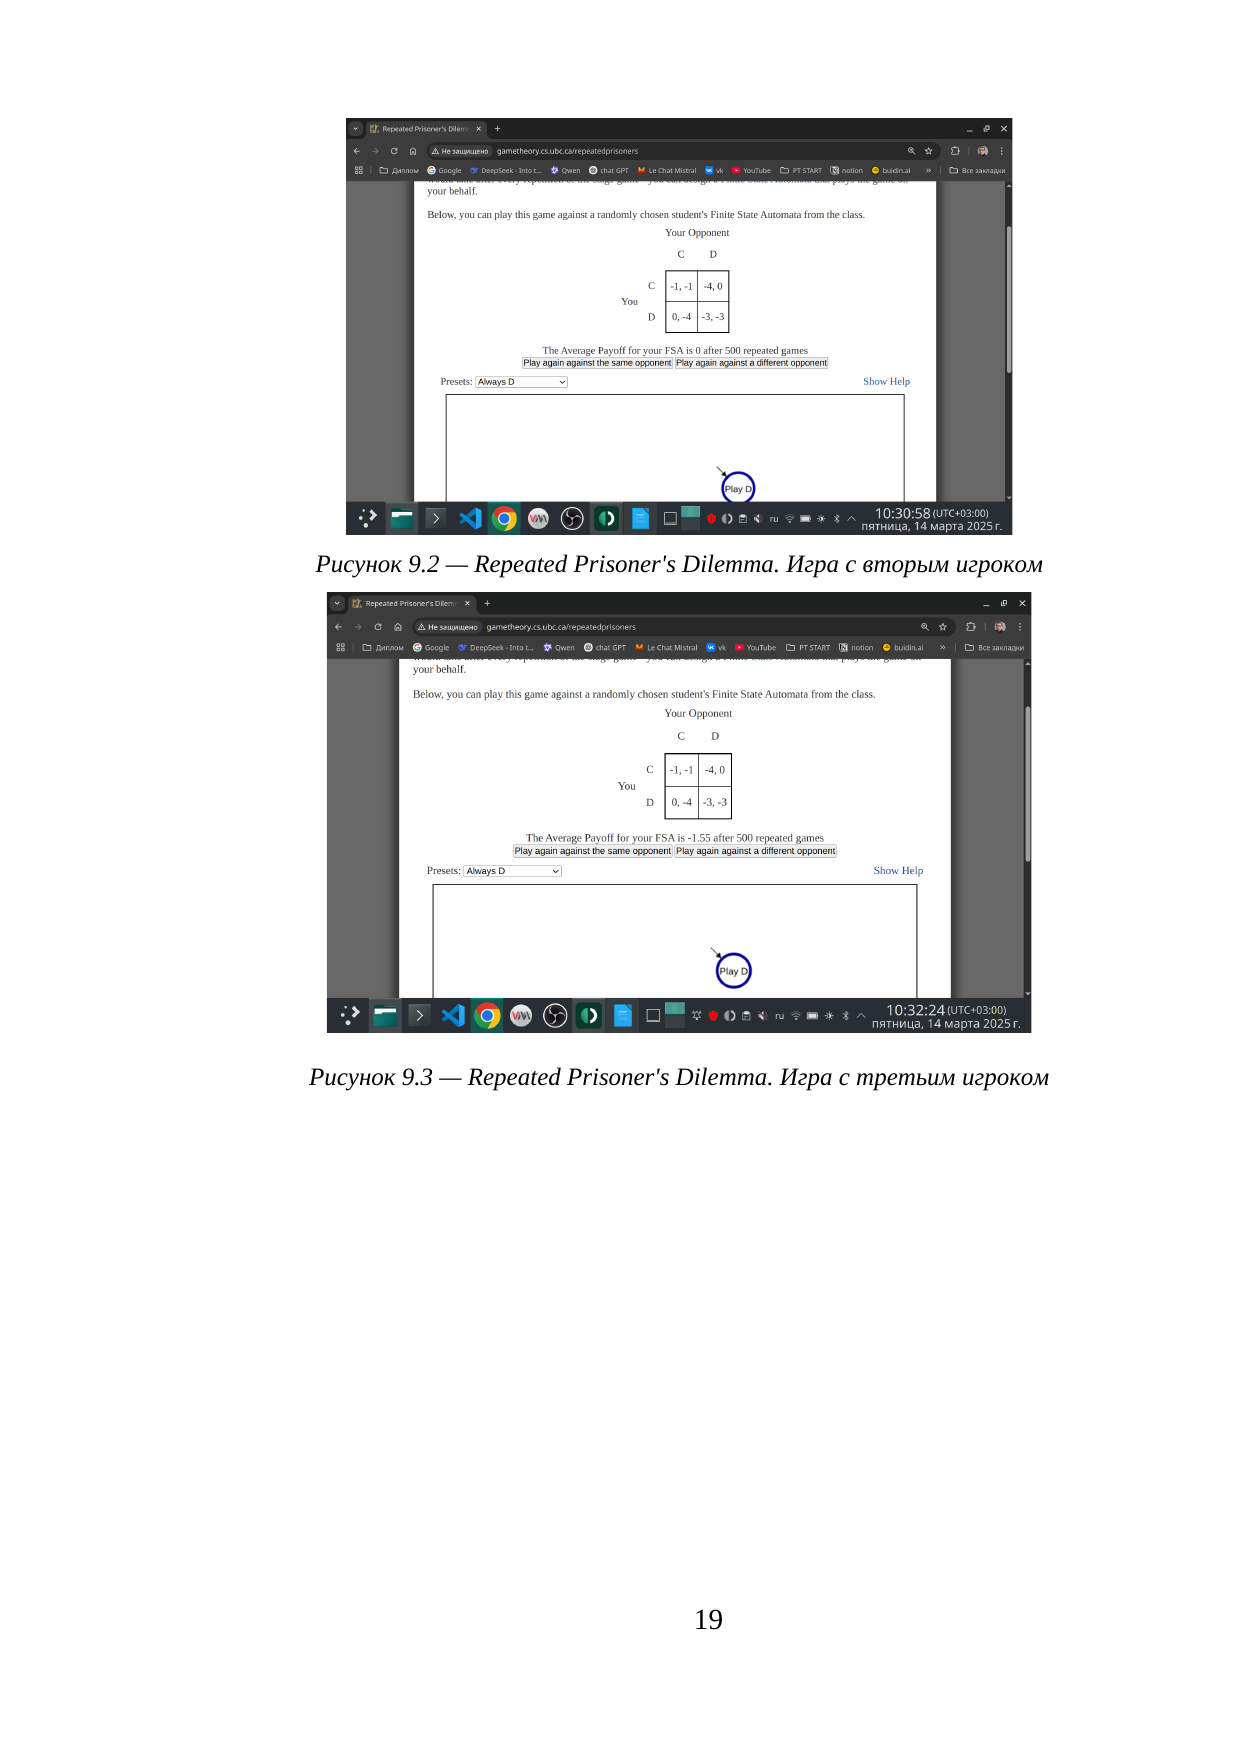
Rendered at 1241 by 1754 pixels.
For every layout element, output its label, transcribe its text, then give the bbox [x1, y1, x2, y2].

text Рисунок 9.2 — Repeated Prisoner's Dilemma. Игра с вторым игроком [177, 118, 1181, 578]
text Рисунок 9.3 — Repeated Prisoner's Dilemma. Игра с третьим игроком [177, 592, 1181, 1090]
picture [326, 592, 1032, 1033]
picture [346, 118, 1013, 535]
